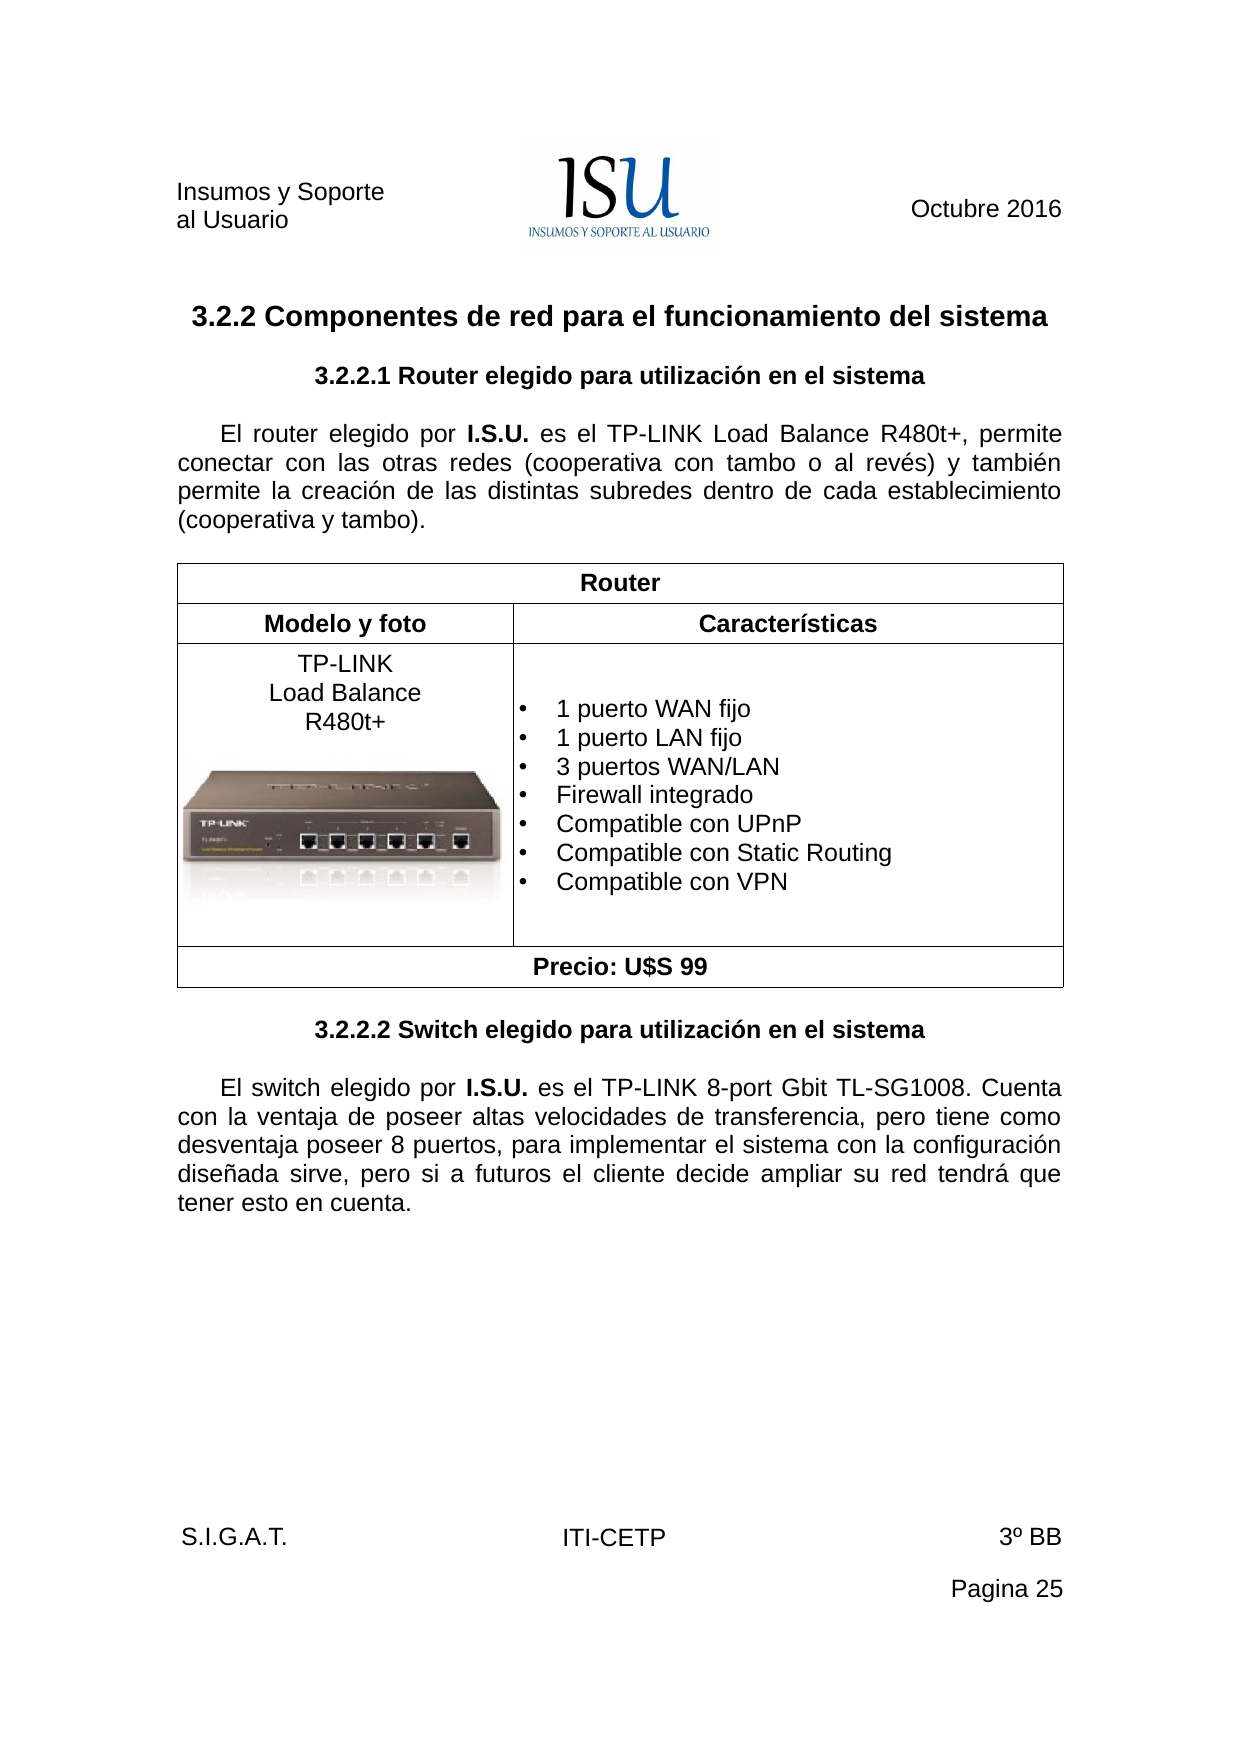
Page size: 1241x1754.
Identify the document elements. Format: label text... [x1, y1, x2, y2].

table_cell Precio: U$S 99 [178, 947, 1063, 987]
text 3.2.2.2 Switch elegido para utilización en el sistema [177, 1016, 1063, 1044]
table_cell Modelo y foto [178, 604, 513, 643]
text 3.2.2.1 Router elegido para utilización en el sistema [177, 361, 1063, 390]
text El switch elegido por I.S.U. es el TP-LINK 8-port Gbit TL-SG1008. Cuenta con la ventaja de poseer altas velocidades de transferencia, pero tiene como desventaja poseer 8 puertos, para implementar el sistema con la configuración diseñada sirve, pero si a futuros el cliente decide ampliar su red tendrá que tener esto en cuenta. [177, 1073, 1063, 1217]
table_cell 1 puerto WAN fijo 1 puerto LAN fijo 3 puertos WAN/LAN Firewall integrado Compatible con UPnP Compatible con Static Routing Compatible con VPN [514, 644, 1063, 946]
table_cell TP-LINK Load Balance R480t+ [178, 644, 513, 946]
text El router elegido por I.S.U. es el TP-LINK Load Balance R480t+, permite conectar con las otras redes (cooperativa con tambo o al revés) y también permite la creación de las distintas subredes dentro de cada establecimiento (cooperativa y tambo). [177, 419, 1063, 534]
table_cell Características [514, 604, 1063, 643]
text 3.2.2 Componentes de red para el funcionamiento del sistema [177, 299, 1063, 332]
table_header Router [178, 564, 1063, 603]
picture [182, 758, 508, 912]
picture [517, 138, 723, 252]
